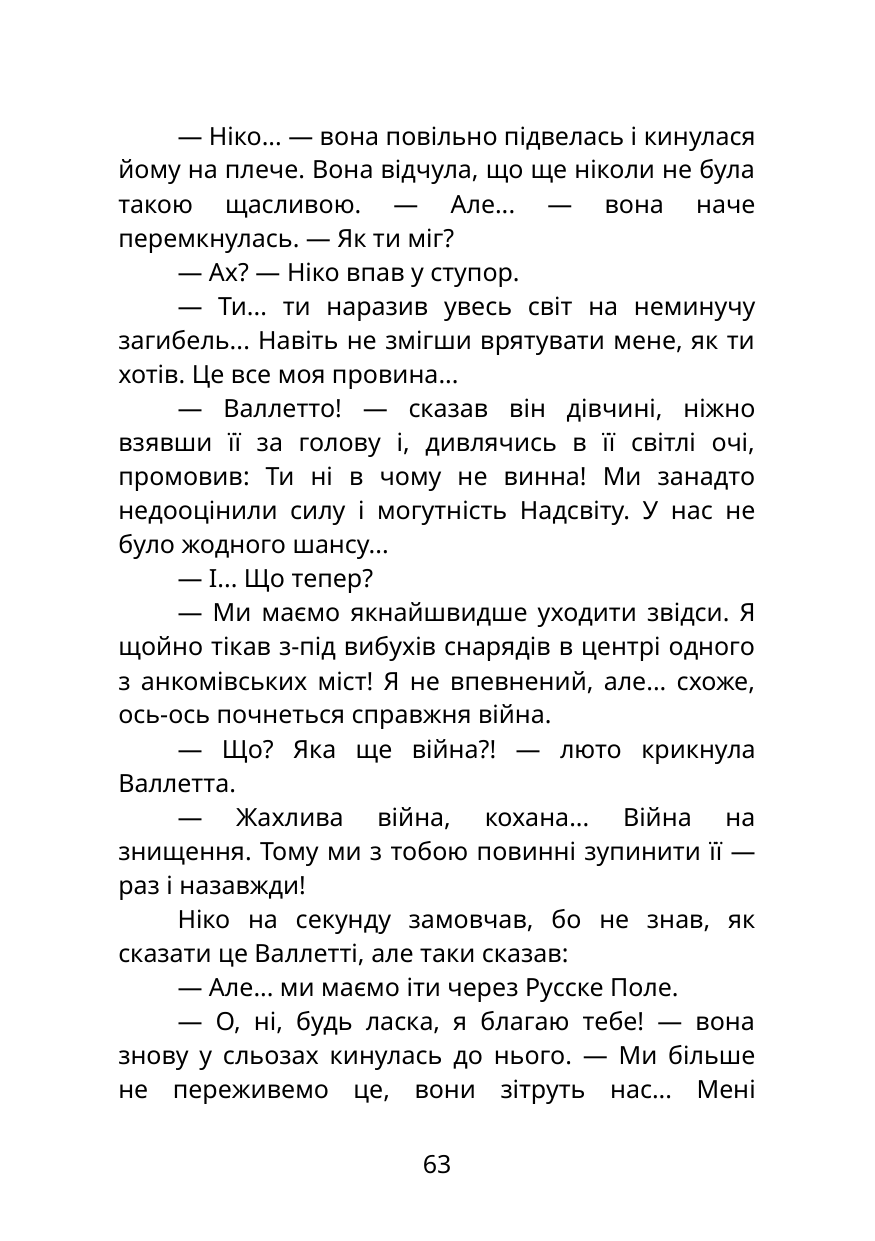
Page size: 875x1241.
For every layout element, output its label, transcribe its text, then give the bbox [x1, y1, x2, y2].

text — Ти... ти наразив увесь світ на неминучу загибель... Навіть не змігши врятувати мене, як ти хотів. Це все моя провина... [118, 288, 756, 391]
text — Жахлива війна, кохана... Війна на знищення. Тому ми з тобою повинні зупинити її — раз і назавжди! [118, 799, 756, 902]
text — Ах? — Ніко впав у ступор. [118, 254, 756, 288]
text — Валлетто! — сказав він дівчині, ніжно взявши її за голову і, дивлячись в її світлі очі, промовив: Ти ні в чому не винна! Ми занадто недооцінили силу і могутність Надсвіту. У нас не було жодного шансу... [118, 391, 756, 561]
text — Але... ми маємо іти через Русске Поле. [118, 970, 756, 1004]
text — О, ні, будь ласка, я благаю тебе! — вона знову у сльозах кинулась до нього. — Ми більше не переживемо це, вони зітруть нас... Мені [118, 1004, 756, 1106]
text — Що? Яка ще війна?! — люто крикнула Валлетта. [118, 731, 756, 799]
text Ніко на секунду замовчав, бо не знав, як сказати це Валлетті, але таки сказав: [118, 902, 756, 970]
text — Ніко... — вона повільно підвелась і кинулася йому на плече. Вона відчула, що ще ніколи не була такою щасливою. — Але... — вона наче перемкнулась. — Як ти міг? [118, 118, 756, 254]
text — І... Що тепер? [118, 561, 756, 595]
text — Ми маємо якнайшвидше уходити звідси. Я щойно тікав з-під вибухів снарядів в центрі одного з анкомівських міст! Я не впевнений, але... схоже, ось-ось почнеться справжня війна. [118, 595, 756, 731]
